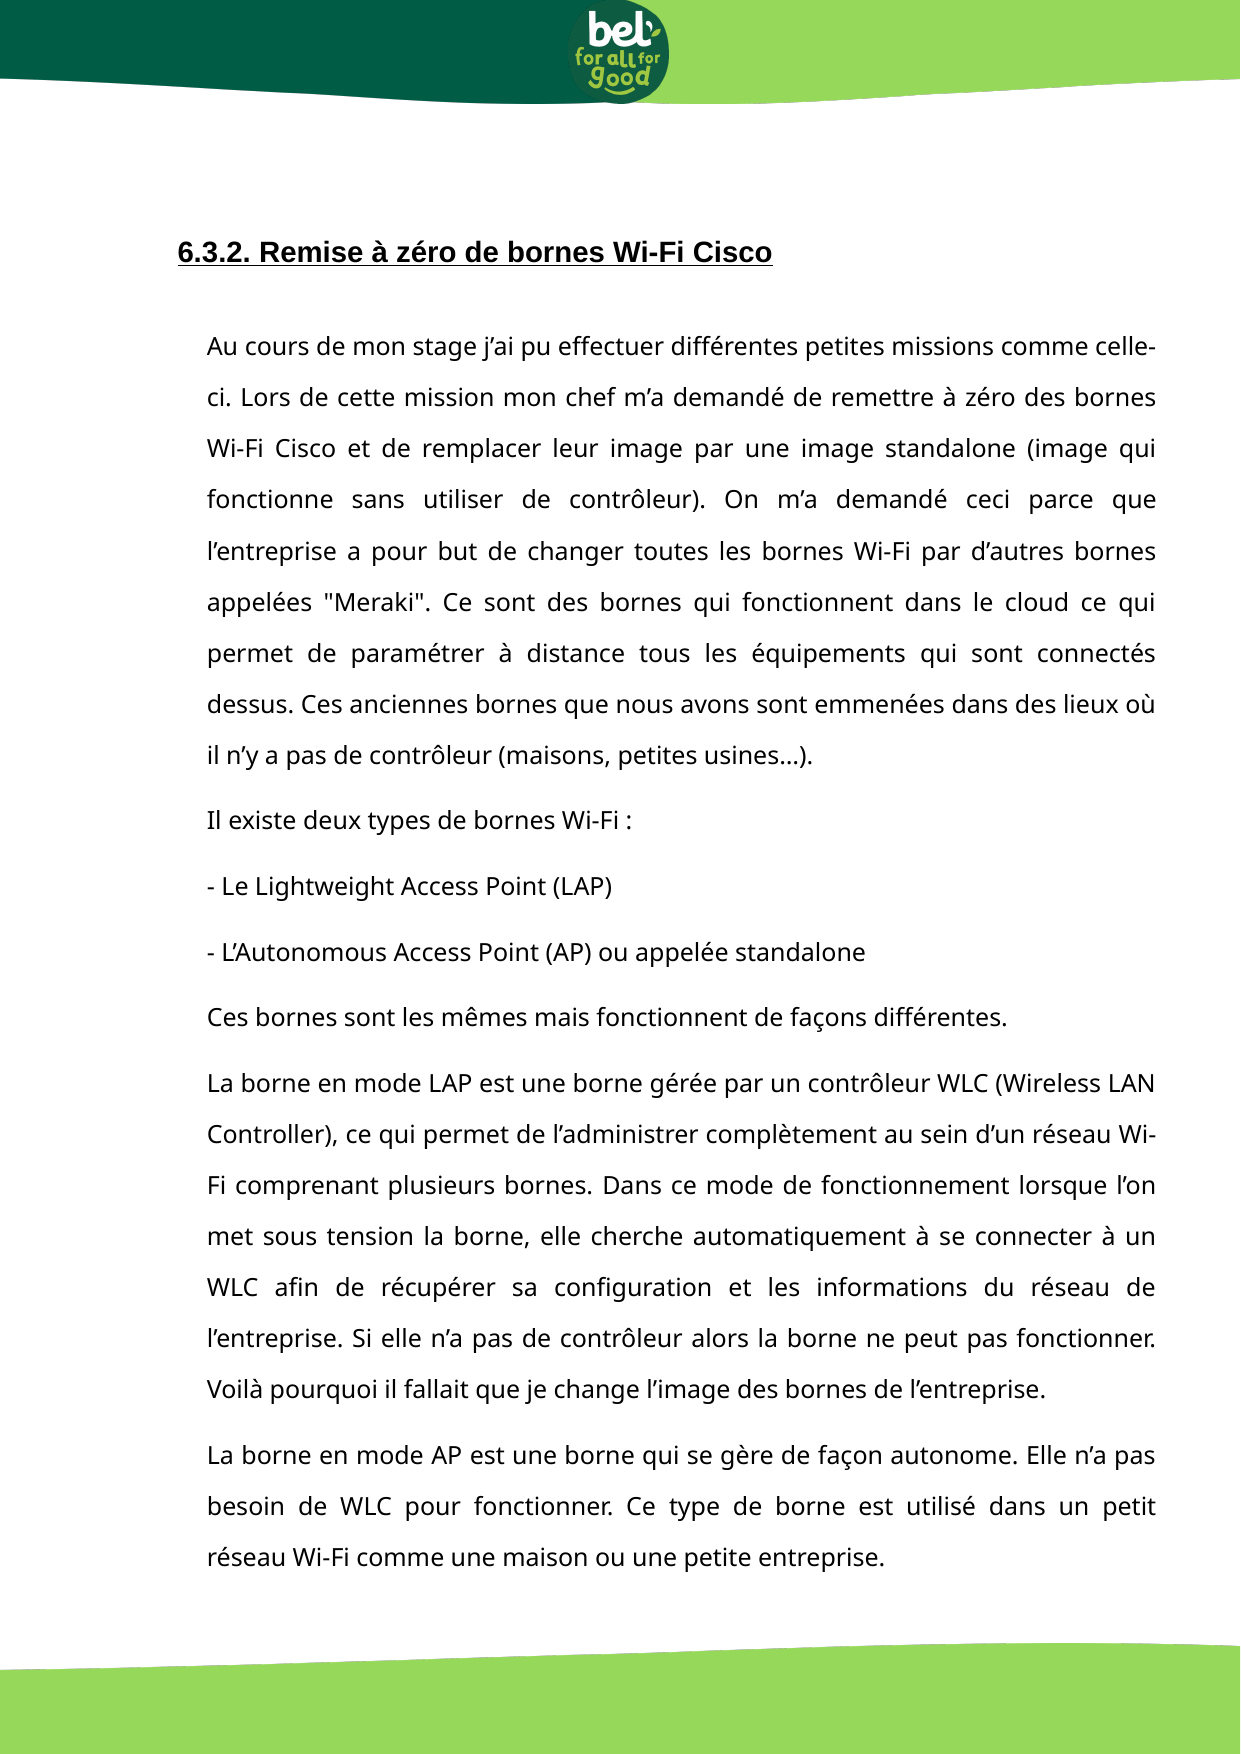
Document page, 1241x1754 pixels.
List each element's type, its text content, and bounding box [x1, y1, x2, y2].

text - Le Lightweight Access Point (LAP) [177, 821, 1181, 887]
text - L’Autonomous Access Point (AP) ou appelée standalone [177, 887, 1181, 952]
text La borne en mode AP est une borne qui se gère de façon autonome. Elle n’a pas besoin de WLC pour fonctionner. Ce type de borne est utilisé dans un petit réseau Wi-Fi comme une maison ou une petite entreprise. [177, 1390, 1181, 1573]
text La borne en mode LAP est une borne gérée par un contrôleur WLC (Wireless LAN Controller), ce qui permet de l’administrer complètement au sein d’un réseau Wi-Fi comprenant plusieurs bornes. Dans ce mode de fonctionnement lorsque l’on met sous tension la borne, elle cherche automatiquement à se connecter à un WLC afin de récupérer sa configuration et les informations du réseau de l’entreprise. Si elle n’a pas de contrôleur alors la borne ne peut pas fonctionner. Voilà pourquoi il fallait que je change l’image des bornes de l’entreprise. [177, 1018, 1181, 1390]
text Il existe deux types de bornes Wi-Fi : [177, 756, 1181, 821]
subtitle 6.3.2. Remise à zéro de bornes Wi-Fi Cisco [177, 235, 1181, 269]
text Ces bornes sont les mêmes mais fonctionnent de façons différentes. [177, 952, 1181, 1018]
picture [0, 0, 1240, 104]
text Au cours de mon stage j’ai pu effectuer différentes petites missions comme celle-ci. Lors de cette mission mon chef m’a demandé de remettre à zéro des bornes Wi-Fi Cisco et de remplacer leur image par une image standalone (image qui fonctionne sans utiliser de contrôleur). On m’a demandé ceci parce que l’entreprise a pour but de changer toutes les bornes Wi-Fi par d’autres bornes appelées "Meraki". Ce sont des bornes qui fonctionnent dans le cloud ce qui permet de paramétrer à distance tous les équipements qui sont connectés dessus. Ces anciennes bornes que nous avons sont emmenées dans des lieux où il n’y a pas de contrôleur (maisons, petites usines…). [177, 282, 1181, 756]
picture [0, 1643, 1241, 1754]
